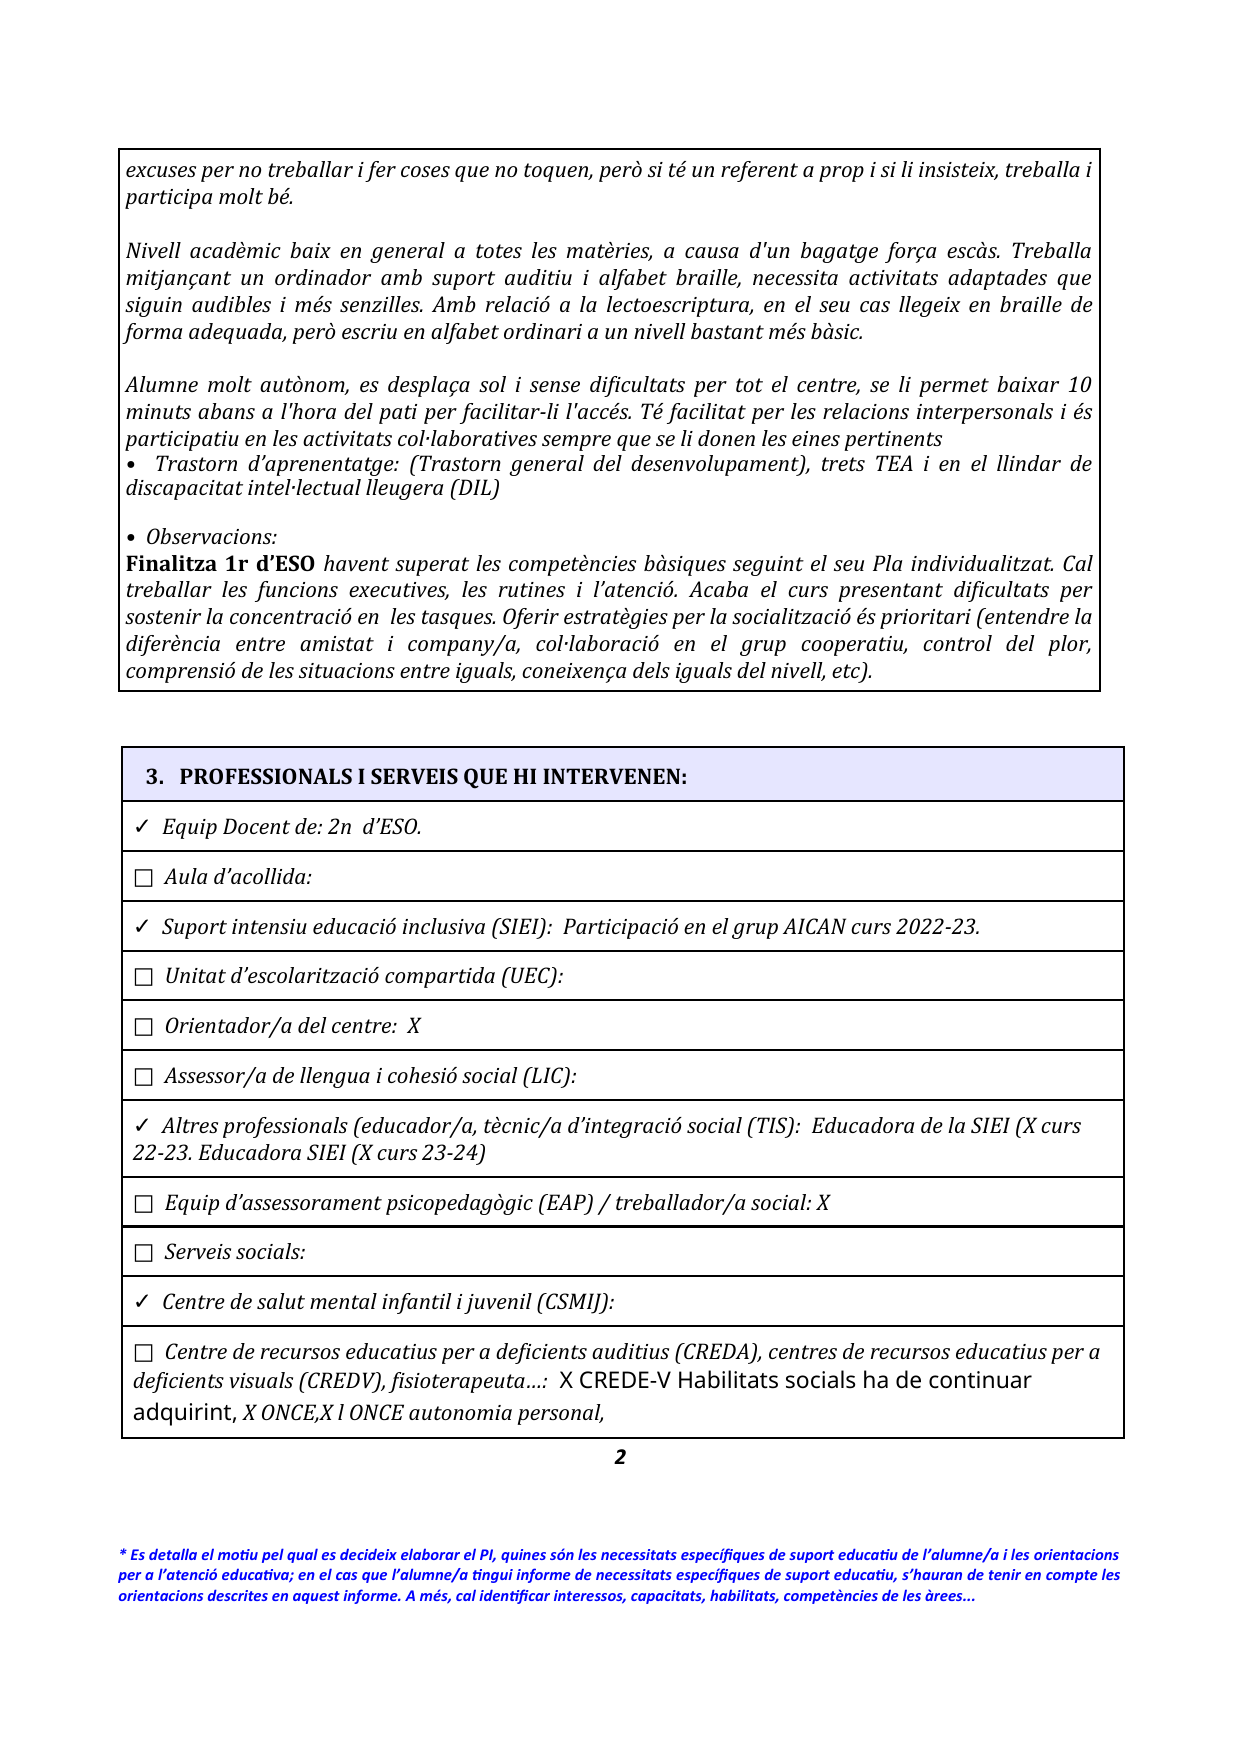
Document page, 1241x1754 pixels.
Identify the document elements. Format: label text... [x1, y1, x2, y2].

table_cell □ Unitat d’escolarització compartida (UEC): [123, 952, 1123, 999]
table_cell excuses per no treballar i fer coses que no toquen, però si té un referent a prop i si li insisteix, treballa i participa molt bé. Nivell acadèmic baix en general a totes les matèries, a causa d'un bagatge força escàs. Treballa mitjançant un ordinador amb suport auditiu i alfabet braille, necessita activitats adaptades que siguin audibles i més senzilles. Amb relació a la lectoescriptura, en el seu cas llegeix en braille de forma adequada, però escriu en alfabet ordinari a un nivell bastant més bàsic. Alumne molt autònom, es desplaça sol i sense dificultats per tot el centre, se li permet baixar 10 minuts abans a l'hora del pati per facilitar-li l'accés. Té facilitat per les relacions interpersonals i és participatiu en les activitats col·laboratives sempre que se li donen les eines pertinents • Trastorn d’aprenentatge: (Trastorn general del desenvolupament), trets TEA i en el llindar de discapacitat intel·lectual lleugera (DIL) • Observacions: Finalitza 1r d’ESO havent superat les competències bàsiques seguint el seu Pla individualitzat. Cal treballar les funcions executives, les rutines i l’atenció. Acaba el curs presentant dificultats per sostenir la concentració en les tasques. Oferir estratègies per la socialització és prioritari (entendre la diferència entre amistat i company/a, col·laboració en el grup cooperatiu, control del plor, comprensió de les situacions entre iguals, coneixença dels iguals del nivell, etc). [120, 150, 1099, 690]
table_cell □ Equip d’assessorament psicopedagògic (EAP) / treballador/a social: X [123, 1178, 1123, 1225]
table_cell ✓ Altres professionals (educador/a, tècnic/a d’integració social (TIS): Educadora de la SIEI (X curs 22-23. Educadora SIEI (X curs 23-24) [123, 1101, 1123, 1176]
table_cell ✓ Centre de salut mental infantil i juvenil (CSMIJ): [123, 1277, 1123, 1325]
table_cell ✓ Suport intensiu educació inclusiva (SIEI): Participació en el grup AICAN curs 2022-23. [123, 902, 1123, 949]
table_cell □ Centre de recursos educatius per a deficients auditius (CREDA), centres de recursos educatius per a deficients visuals (CREDV), fisioterapeuta…: X CREDE-V Habilitats socials ha de continuar adquirint, X ONCE,X l ONCE autonomia personal, [123, 1327, 1123, 1437]
table_header 3. PROFESSIONALS I SERVEIS QUE HI INTERVENEN: [123, 748, 1123, 800]
table_cell □ Serveis socials: [123, 1228, 1123, 1275]
table_cell □ Assessor/a de llengua i cohesió social (LIC): [123, 1051, 1123, 1099]
table_cell □ Aula d’acollida: [123, 852, 1123, 900]
table_cell ✓ Equip Docent de: 2n d’ESO. [123, 802, 1123, 850]
table_cell □ Orientador/a del centre: X [123, 1001, 1123, 1049]
